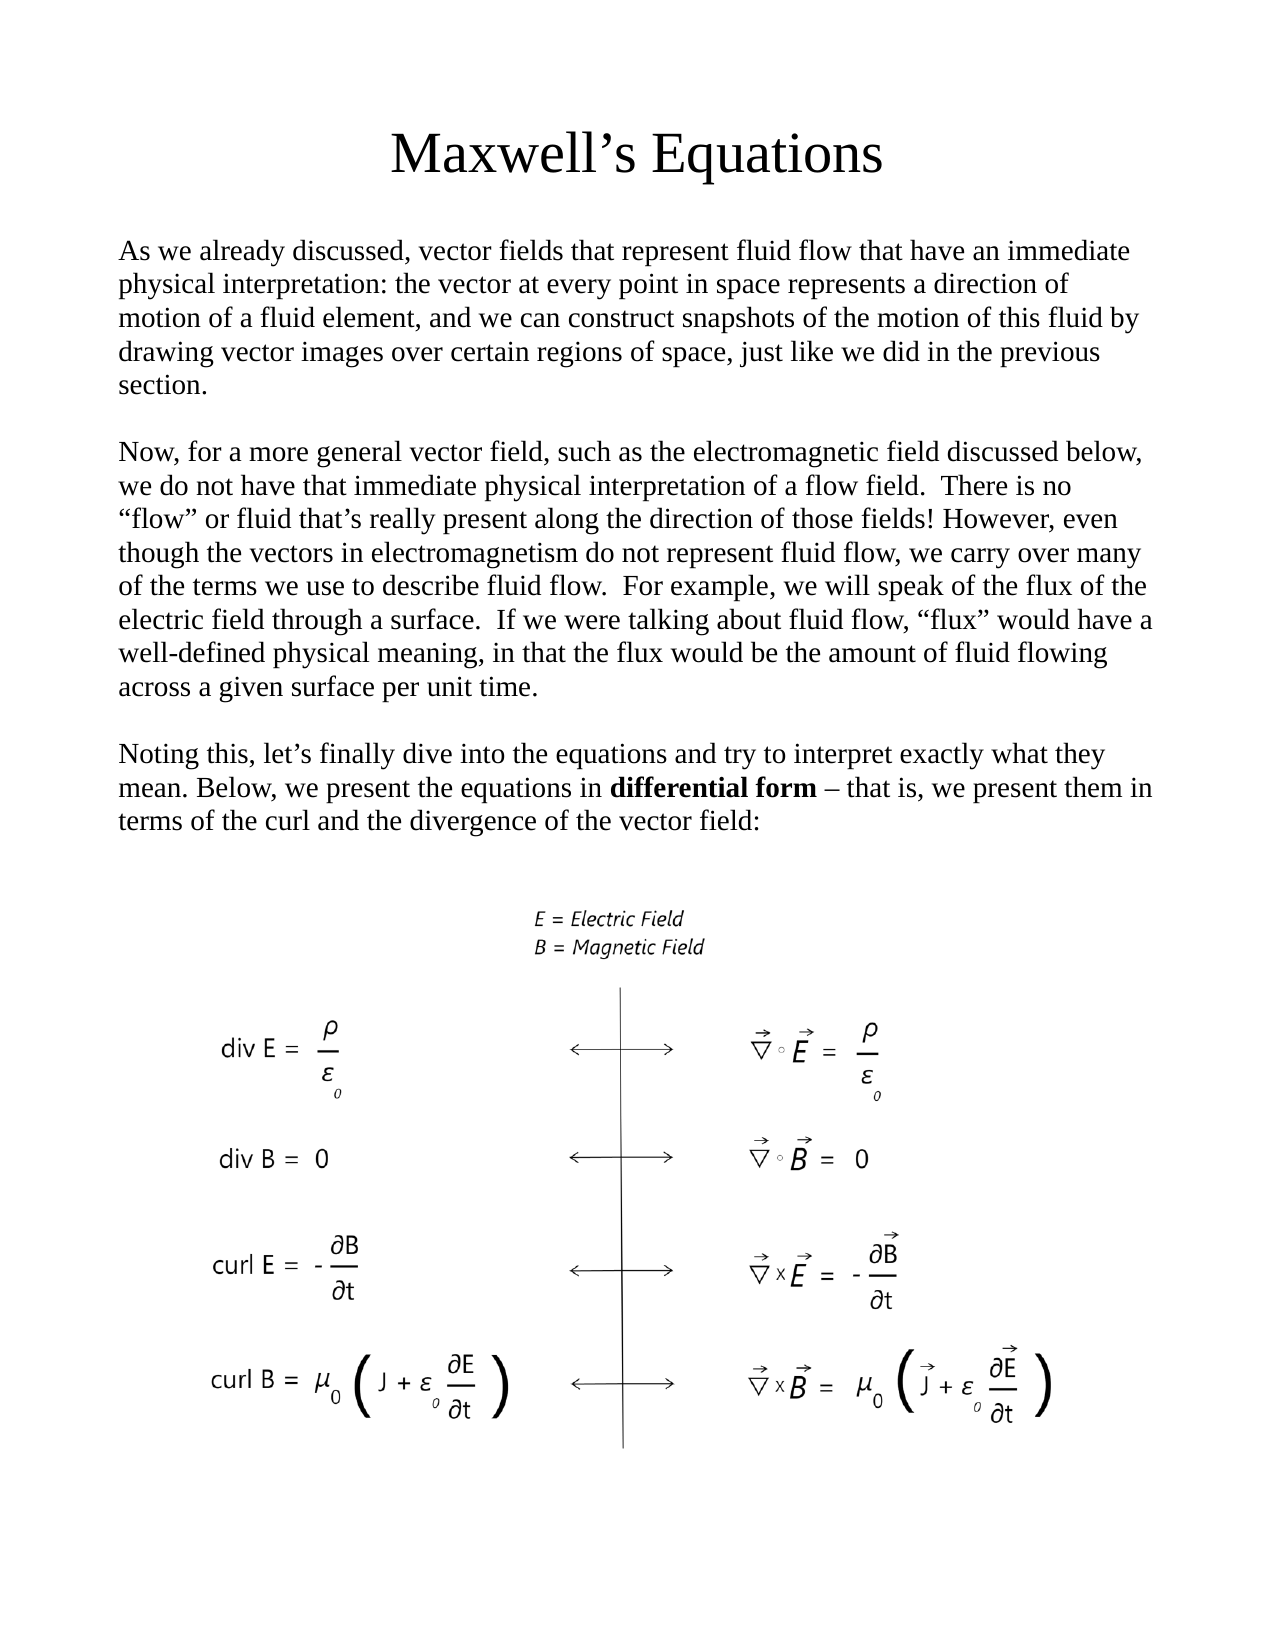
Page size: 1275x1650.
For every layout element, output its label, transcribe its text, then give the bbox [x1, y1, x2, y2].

picture [179, 870, 1096, 1488]
text Now, for a more general vector field, such as the electromagnetic field discussed below, we do not have that immediate physical interpretation of a flow field. There is no “flow” or fluid that’s really present along the direction of those fields! However, even though the vectors in electromagnetism do not represent fluid flow, we carry over many of the terms we use to describe fluid flow. For example, we will speak of the flux of the electric field through a surface. If we were talking about fluid flow, “flux” would have a well-defined physical meaning, in that the flux would be the amount of fluid flowing across a given surface per unit time. [118, 434, 1157, 703]
text Noting this, let’s finally dive into the equations and try to interpret exactly what they mean. Below, we present the equations in differential form – that is, we present them in terms of the curl and the divergence of the vector field: [118, 736, 1157, 837]
text Maxwell’s Equations [118, 118, 1157, 185]
text As we already discussed, vector fields that represent fluid flow that have an immediate physical interpretation: the vector at every point in space represents a direction of motion of a fluid element, and we can construct snapshots of the motion of this fluid by drawing vector images over certain regions of space, just like we did in the previous section. [118, 233, 1157, 401]
